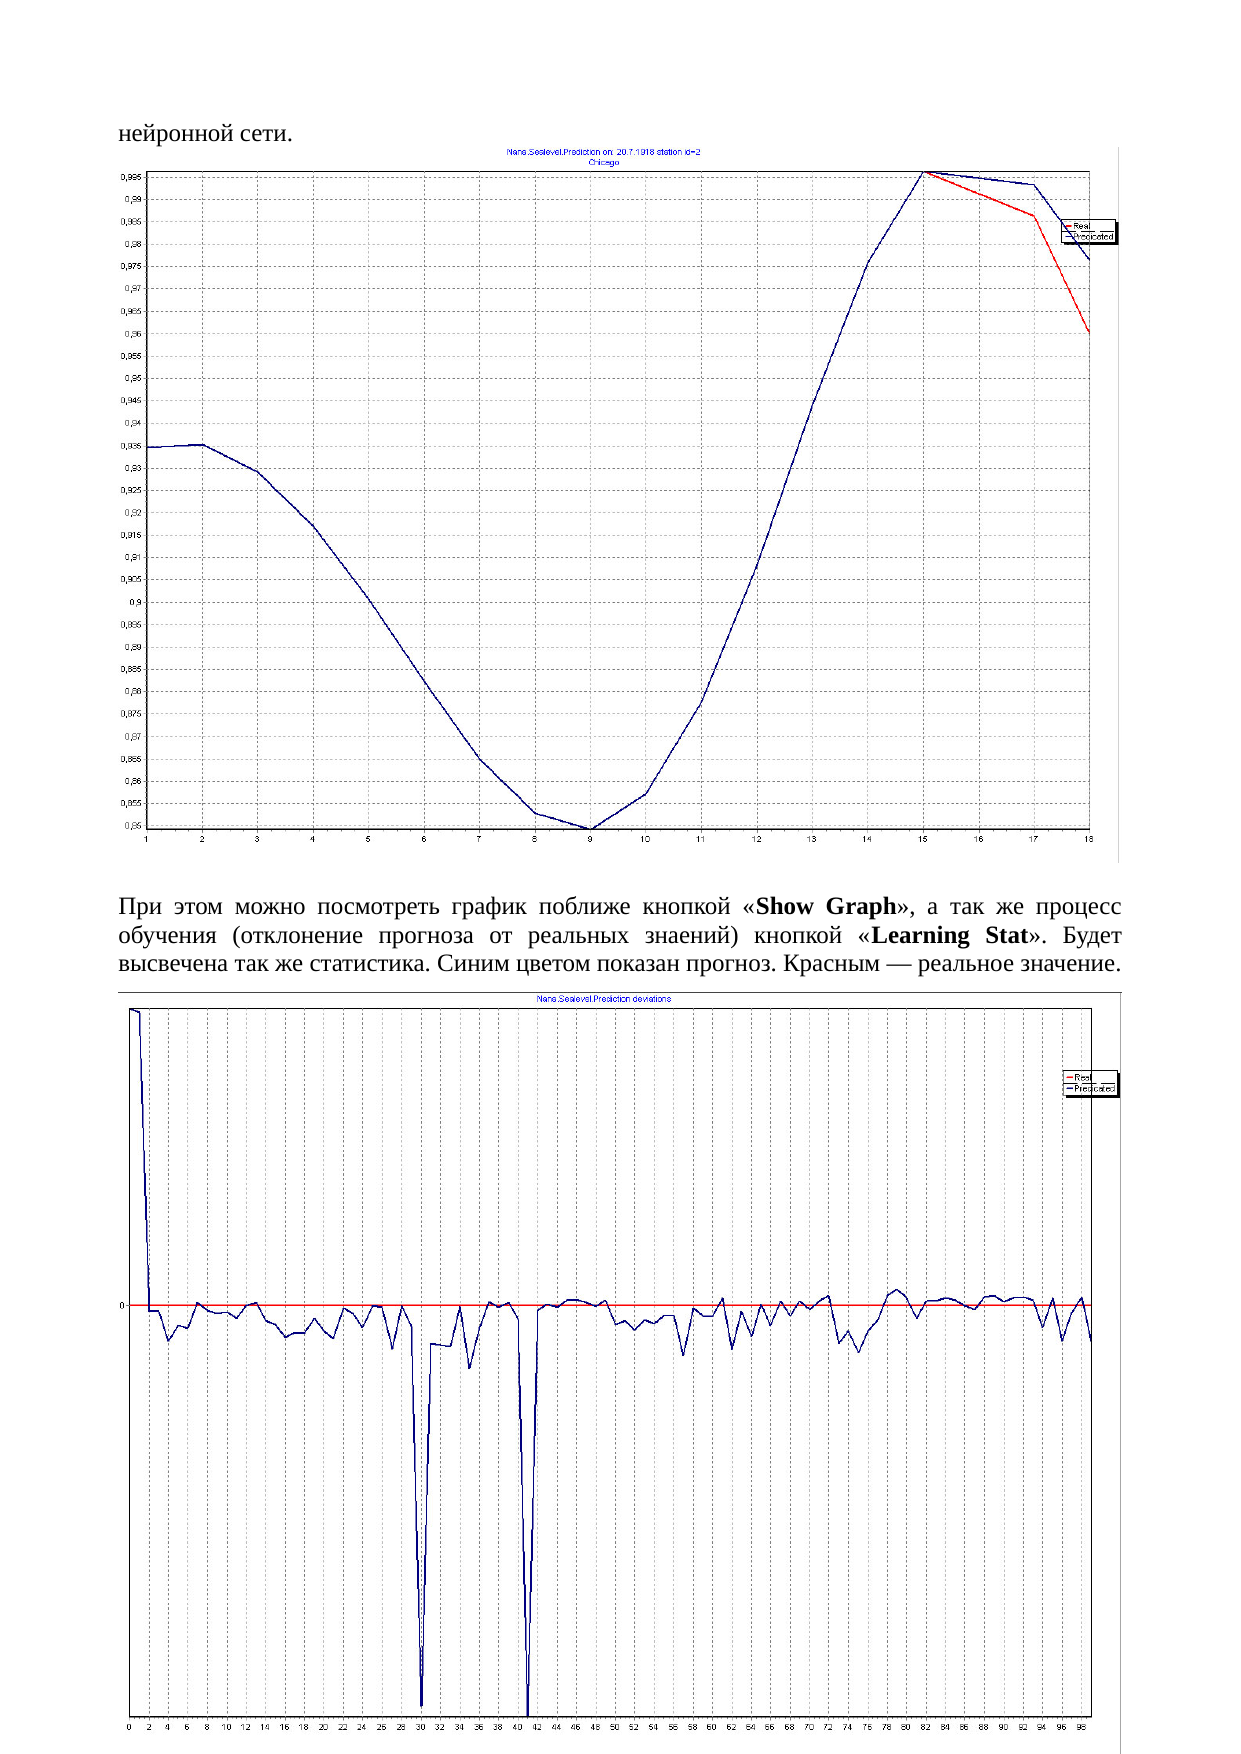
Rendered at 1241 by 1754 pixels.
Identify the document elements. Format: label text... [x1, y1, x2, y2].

picture [118, 147, 1122, 863]
text нейронной сети. [118, 118, 1122, 147]
picture [118, 992, 1122, 1754]
text При этом можно посмотреть график поближе кнопкой «Show Graph», а так же процесс обучения (отклонение прогноза от реальных знаений) кнопкой «Learning Stat». Будет высвечена так же статистика. Синим цветом показан прогноз. Красным — реальное значение. [118, 891, 1122, 977]
